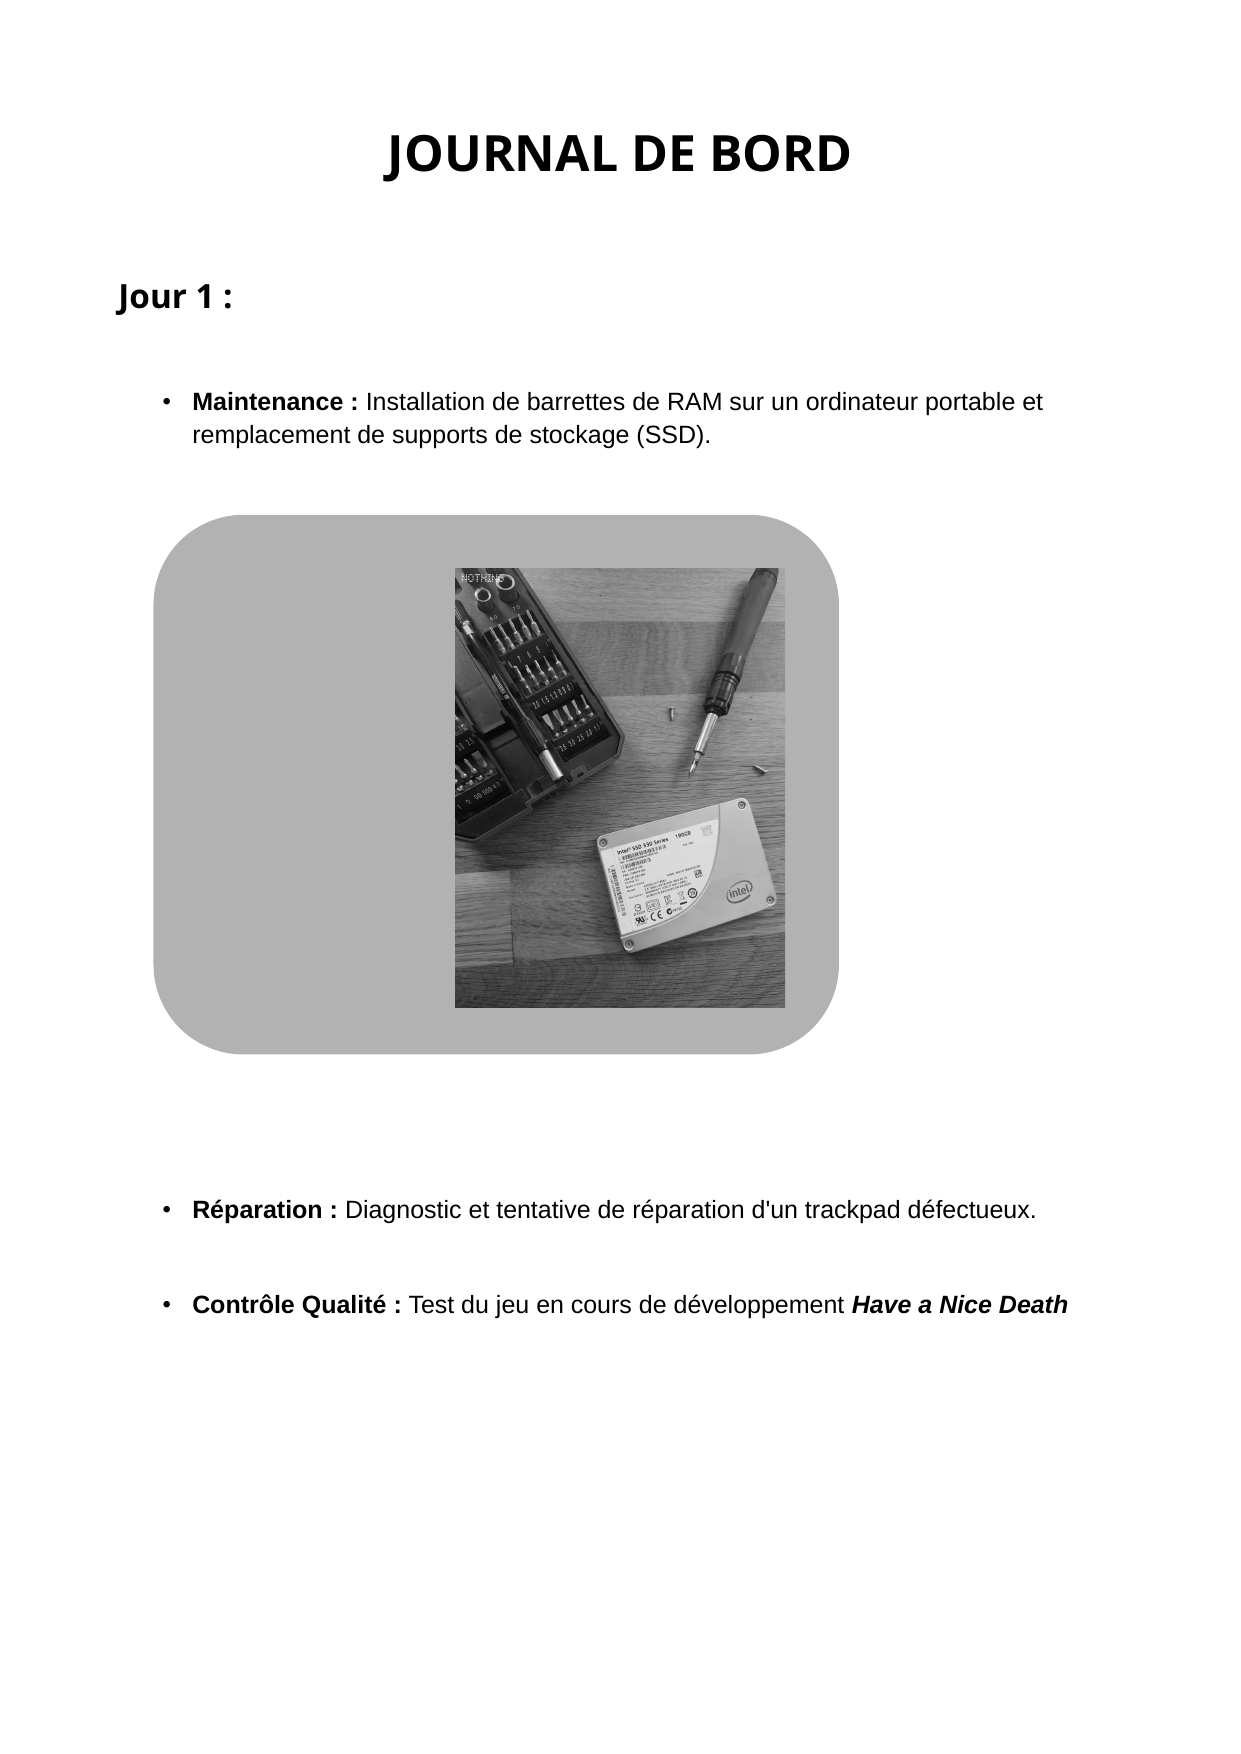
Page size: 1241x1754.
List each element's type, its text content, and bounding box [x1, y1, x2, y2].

list Contrôle Qualité : Test du jeu en cours de développement Have a Nice Death [162, 1291, 1122, 1319]
text JOURNAL DE BORD [118, 118, 1122, 186]
list Maintenance : Installation de barrettes de RAM sur un ordinateur portable et remplacement de supports de stockage (SSD). [162, 387, 1122, 449]
list Réparation : Diagnostic et tentative de réparation d'un trackpad défectueux. [162, 1195, 1122, 1224]
text Jour 1 : [118, 273, 1122, 318]
